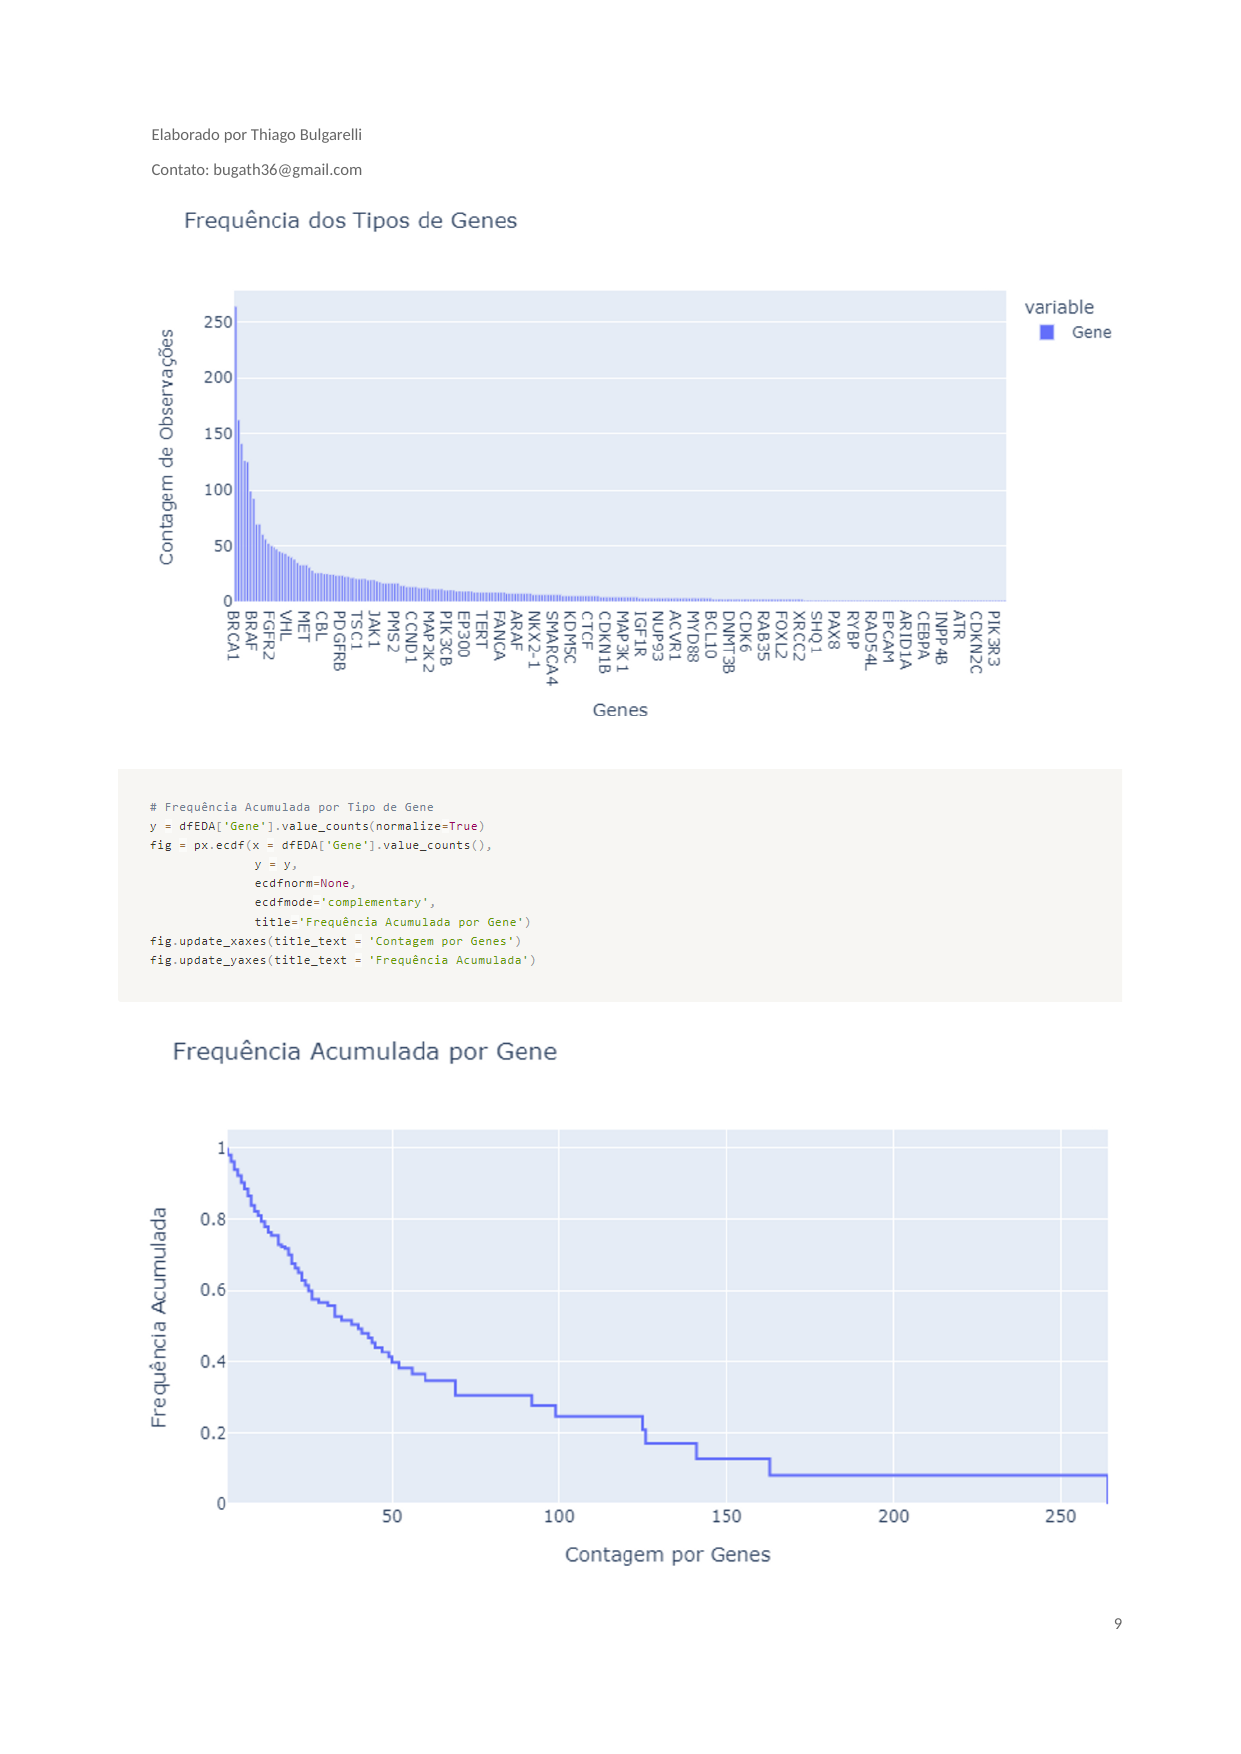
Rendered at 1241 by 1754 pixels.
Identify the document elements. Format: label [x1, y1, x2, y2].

picture [118, 769, 1123, 1002]
picture [121, 196, 1113, 716]
picture [123, 1021, 1116, 1566]
